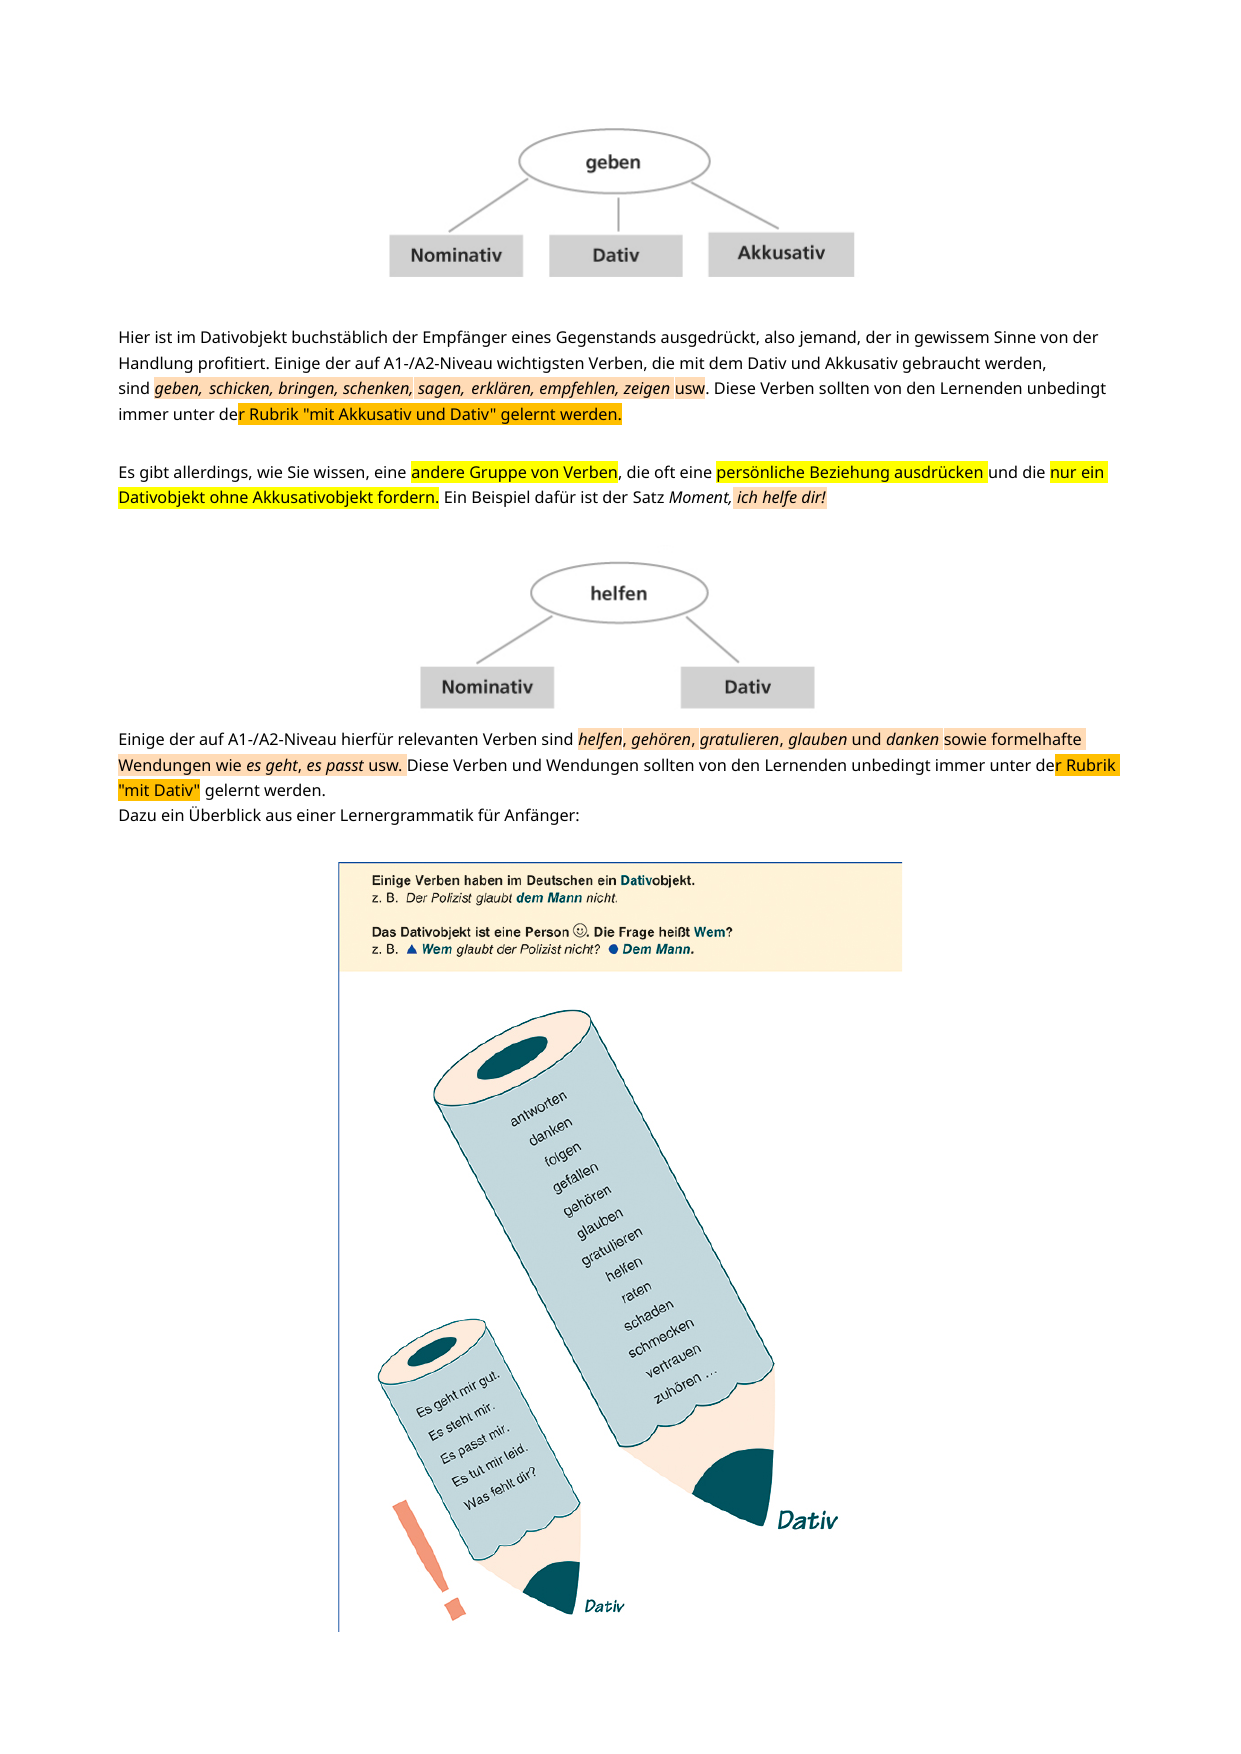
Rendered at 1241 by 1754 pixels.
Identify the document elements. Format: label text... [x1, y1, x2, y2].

text Hier ist im Dativobjekt buchstäblich der Empfänger eines Gegenstands ausgedrückt, also jemand, der in gewissem Sinne von der Handlung profitiert. Einige der auf A1-/A2-Niveau wichtigsten Verben, die mit dem Dativ und Akkusativ gebraucht werden, sind geben, schicken, bringen, schenken, sagen, erklären, empfehlen, zeigen usw. Diese Verben sollten von den Lernenden unbedingt immer unter der Rubrik "mit Akkusativ und Dativ" gelernt werden. [118, 326, 1122, 425]
text Es gibt allerdings, wie Sie wissen, eine andere Gruppe von Verben, die oft eine persönliche Beziehung ausdrücken und die nur ein Dativobjekt ohne Akkusativobjekt fordern. Ein Beispiel dafür ist der Satz Moment, ich helfe dir! [118, 461, 1122, 509]
picture [338, 862, 903, 1632]
picture [409, 545, 832, 724]
picture [379, 118, 862, 290]
text Dazu ein Überblick aus einer Lernergrammatik für Anfänger: [118, 804, 1122, 827]
text Einige der auf A1-/A2-Niveau hierfür relevanten Verben sind helfen, gehören, gratulieren, glauben und danken sowie formelhafte Wendungen wie es geht, es passt usw. Diese Verben und Wendungen sollten von den Lernenden unbedingt immer unter der Rubrik "mit Dativ" gelernt werden. [118, 728, 1122, 801]
